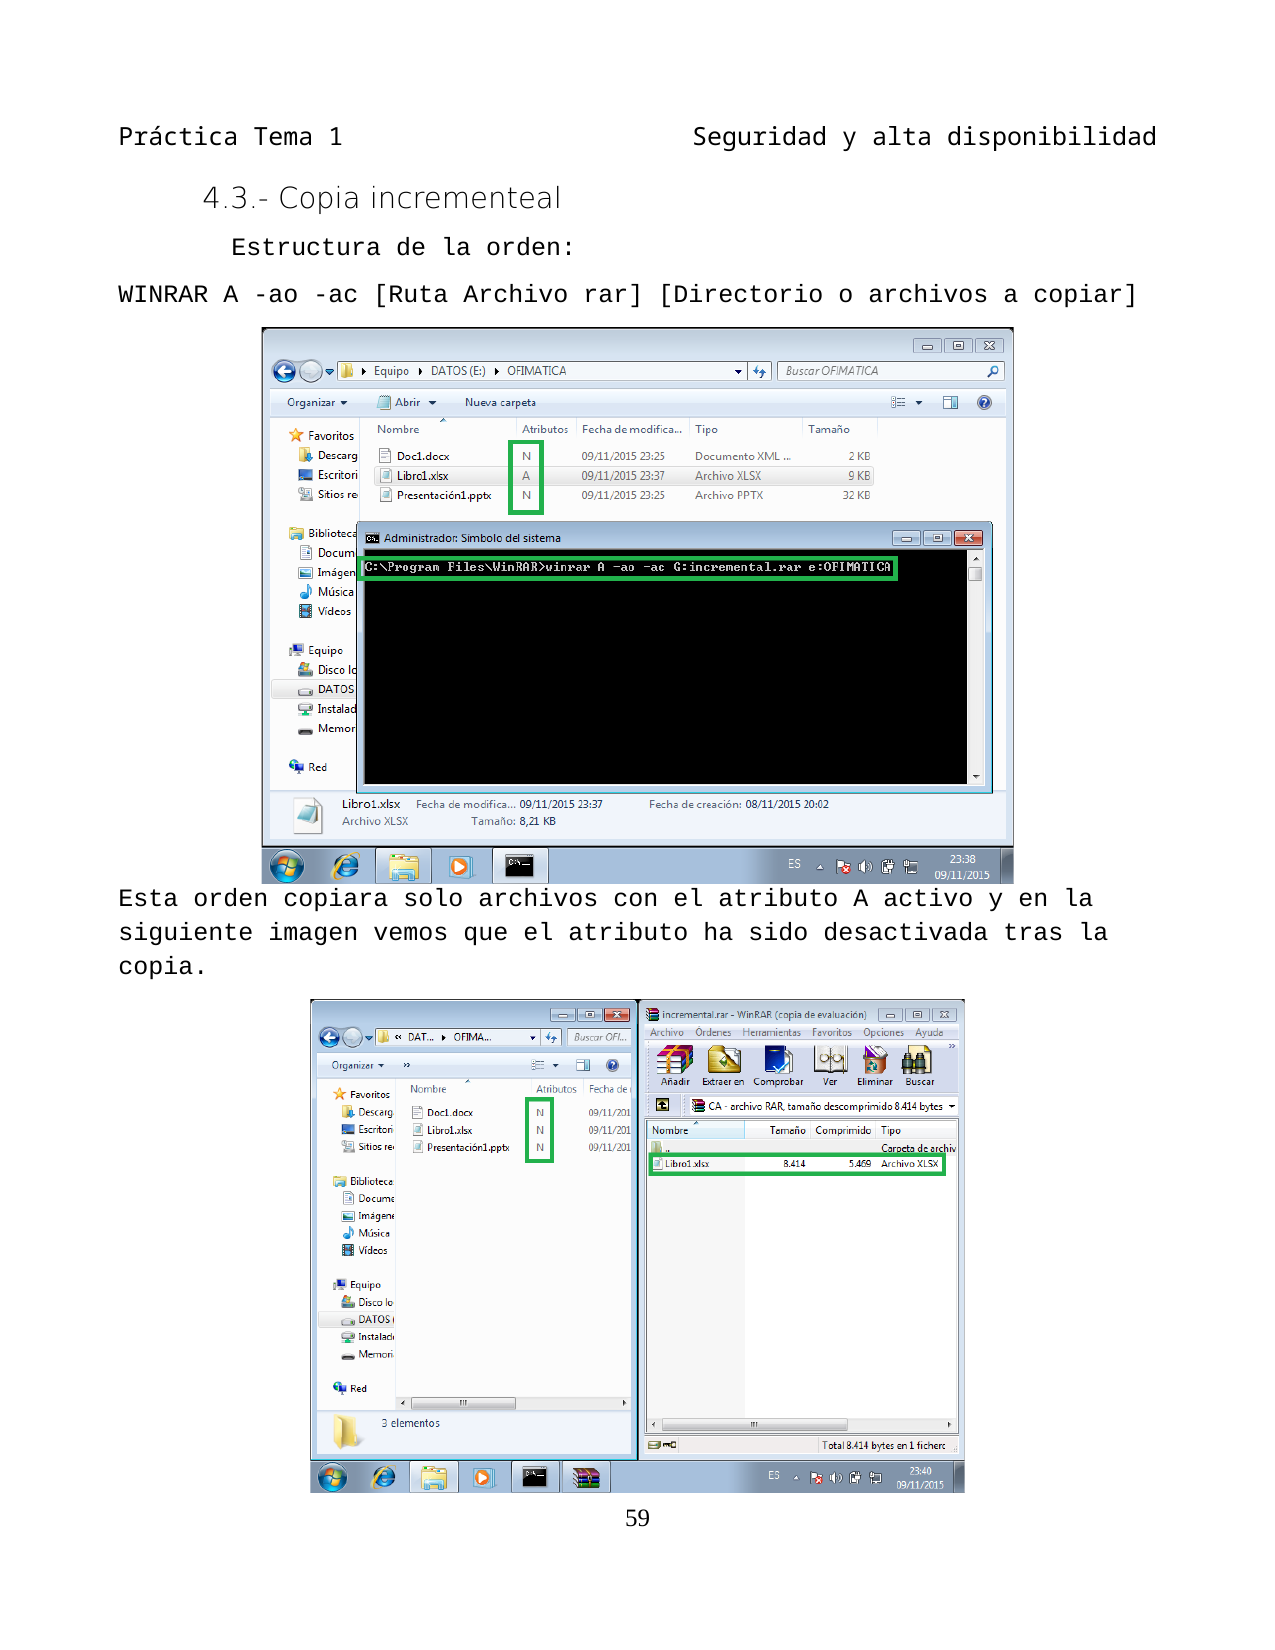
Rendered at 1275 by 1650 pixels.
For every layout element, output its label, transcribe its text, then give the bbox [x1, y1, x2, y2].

text Estructura de la orden: [231, 235, 1157, 263]
text Esta orden copiara solo archivos con el atributo A activo y en la siguiente imagen vemos que el atributo ha sido desactivada tras la copia. [118, 885, 1157, 982]
picture [310, 999, 965, 1493]
picture [261, 327, 1014, 884]
text WINRAR A -ao -ac [Ruta Archivo rar] [Directorio o archivos a copiar] [118, 281, 1157, 310]
list Copia incrementeal [193, 182, 1157, 216]
